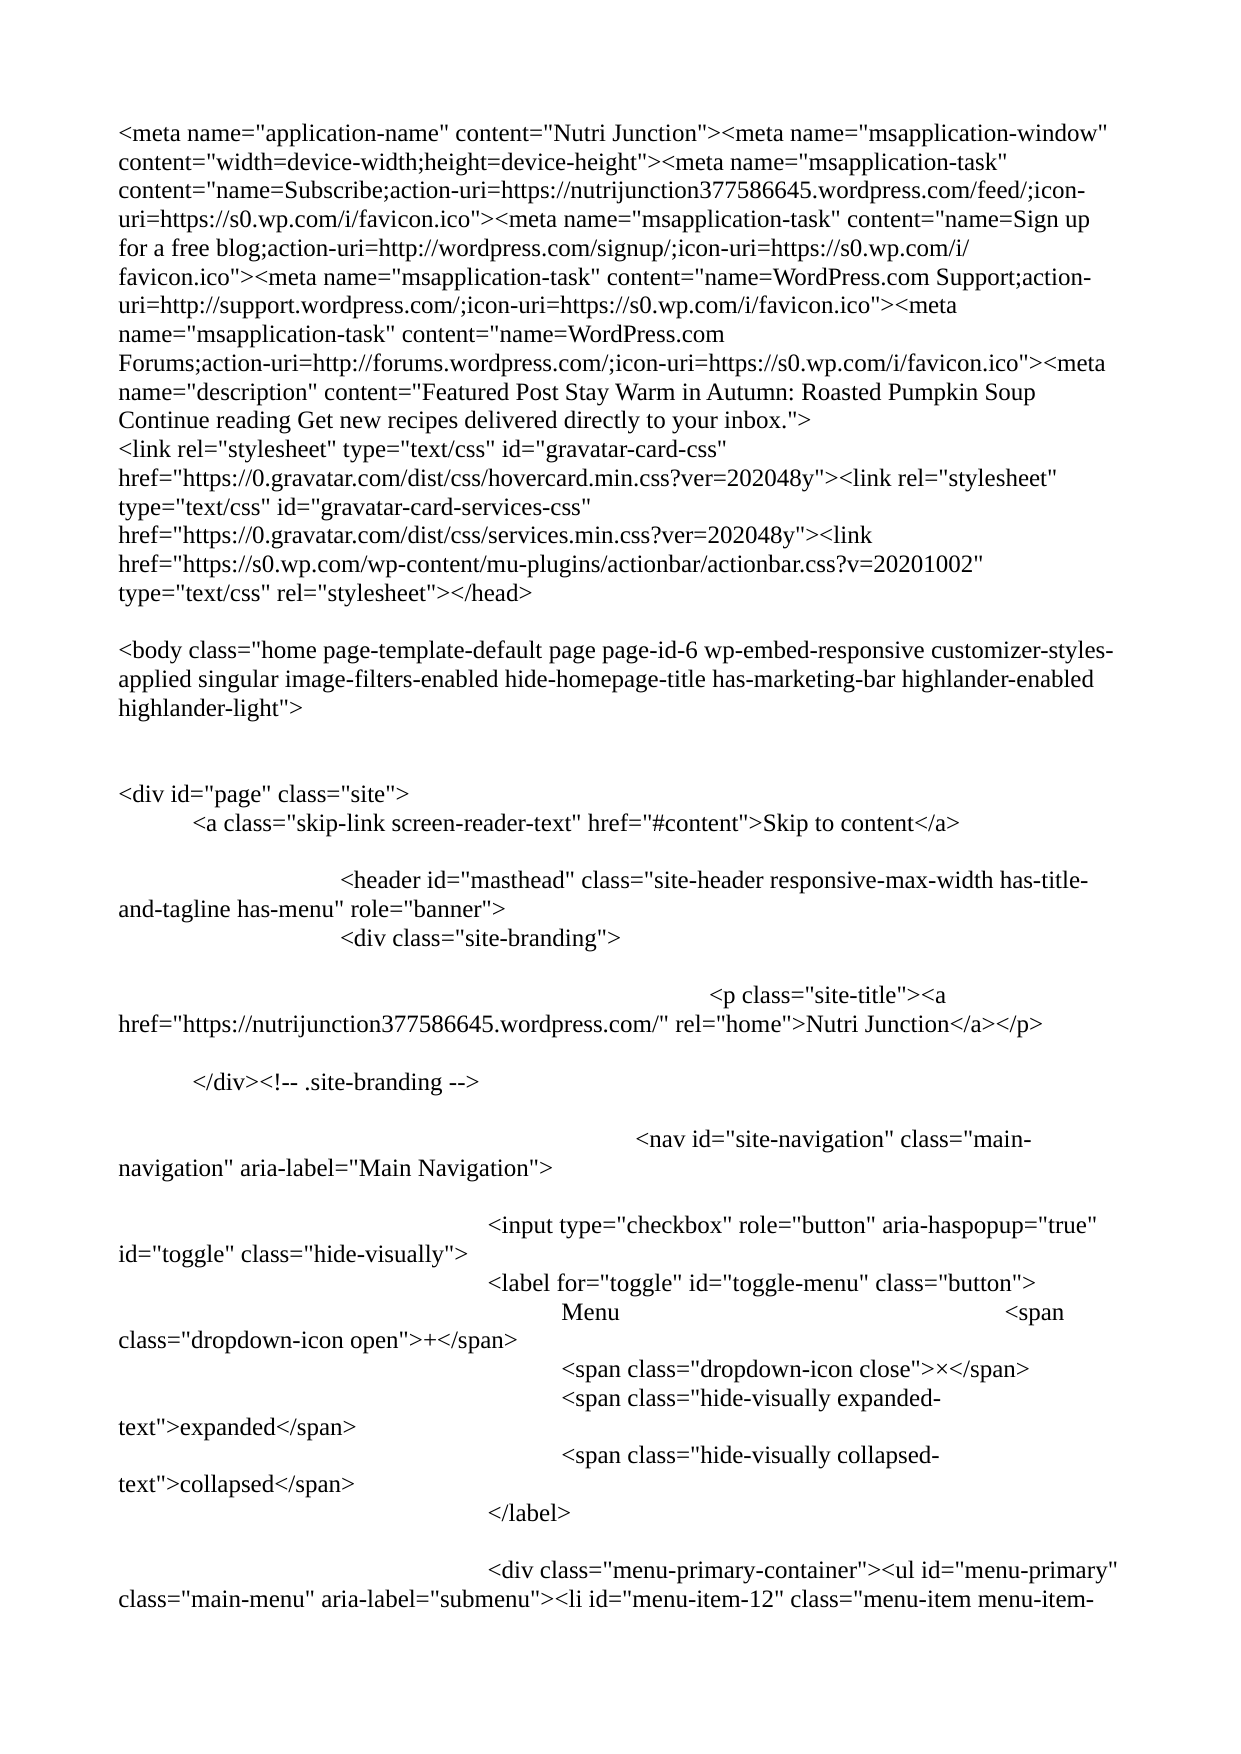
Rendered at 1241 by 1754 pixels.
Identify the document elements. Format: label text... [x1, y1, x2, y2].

text <div class="menu-primary-container"><ul id="menu-primary" class="main-menu" aria-label="submenu"><li id="menu-item-12" class="menu-item menu-item- [118, 1556, 1122, 1613]
text <div id="page" class="site"> [118, 779, 1122, 808]
text <meta name="application-name" content="Nutri Junction"><meta name="msapplication-window" content="width=device-width;height=device-height"><meta name="msapplication-task" content="name=Subscribe;action-uri=https://nutrijunction377586645.wordpress.com/feed/;icon-uri=https://s0.wp.com/i/favicon.ico"><meta name="msapplication-task" content="name=Sign up for a free blog;action-uri=http://wordpress.com/signup/;icon-uri=https://s0.wp.com/i/favicon.ico"><meta name="msapplication-task" content="name=WordPress.com Support;action-uri=http://support.wordpress.com/;icon-uri=https://s0.wp.com/i/favicon.ico"><meta name="msapplication-task" content="name=WordPress.com Forums;action-uri=http://forums.wordpress.com/;icon-uri=https://s0.wp.com/i/favicon.ico"><meta name="description" content="Featured Post Stay Warm in Autumn: Roasted Pumpkin Soup Continue reading Get new recipes delivered directly to your inbox."> [118, 118, 1122, 434]
text <p class="site-title"><a href="https://nutrijunction377586645.wordpress.com/" rel="home">Nutri Junction</a></p> [118, 981, 1122, 1038]
text </label> [118, 1498, 1122, 1527]
text <span class="dropdown-icon close">×</span> [118, 1354, 1122, 1383]
text <a class="skip-link screen-reader-text" href="#content">Skip to content</a> [118, 808, 1122, 837]
text <label for="toggle" id="toggle-menu" class="button"> [118, 1268, 1122, 1297]
text <div class="site-branding"> [118, 923, 1122, 952]
text <body class="home page-template-default page page-id-6 wp-embed-responsive customizer-styles-applied singular image-filters-enabled hide-homepage-title has-marketing-bar highlander-enabled highlander-light"> [118, 636, 1122, 722]
text <link rel="stylesheet" type="text/css" id="gravatar-card-css" href="https://0.gravatar.com/dist/css/hovercard.min.css?ver=202048y"><link rel="stylesheet" type="text/css" id="gravatar-card-services-css" href="https://0.gravatar.com/dist/css/services.min.css?ver=202048y"><link href="https://s0.wp.com/wp-content/mu-plugins/actionbar/actionbar.css?v=20201002" type="text/css" rel="stylesheet"></head> [118, 434, 1122, 607]
text <span class="hide-visually expanded-text">expanded</span> [118, 1383, 1122, 1441]
text <input type="checkbox" role="button" aria-haspopup="true" id="toggle" class="hide-visually"> [118, 1211, 1122, 1268]
text Menu <span class="dropdown-icon open">+</span> [118, 1297, 1122, 1354]
text </div><!-- .site-branding --> [118, 1067, 1122, 1096]
text <nav id="site-navigation" class="main-navigation" aria-label="Main Navigation"> [118, 1124, 1122, 1182]
text <span class="hide-visually collapsed-text">collapsed</span> [118, 1441, 1122, 1498]
text <header id="masthead" class="site-header responsive-max-width has-title-and-tagline has-menu" role="banner"> [118, 866, 1122, 923]
